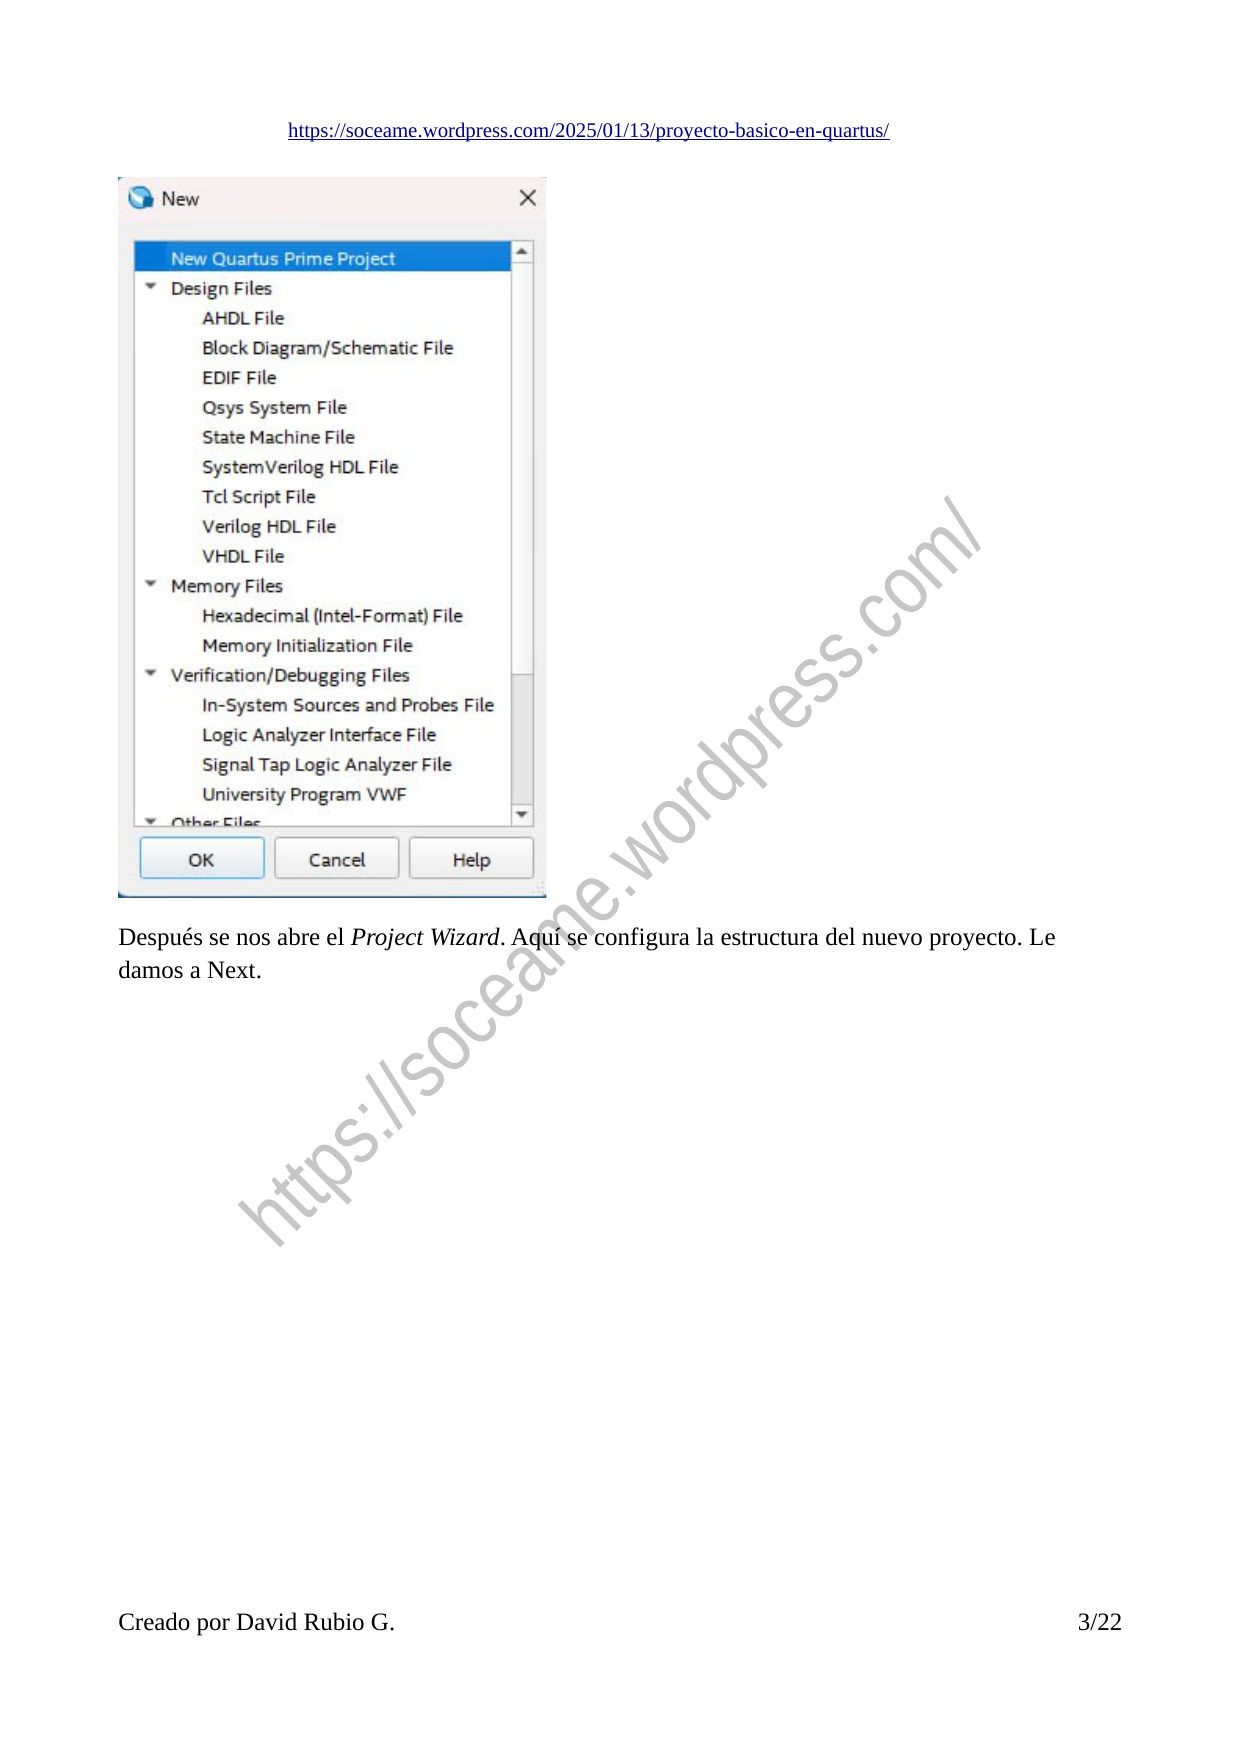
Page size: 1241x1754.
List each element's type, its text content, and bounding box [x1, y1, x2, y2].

text Después se nos abre el Project Wizard. Aquí se configura la estructura del nuevo proyecto. Le damos a Next. [118, 922, 1122, 983]
picture [118, 177, 547, 898]
